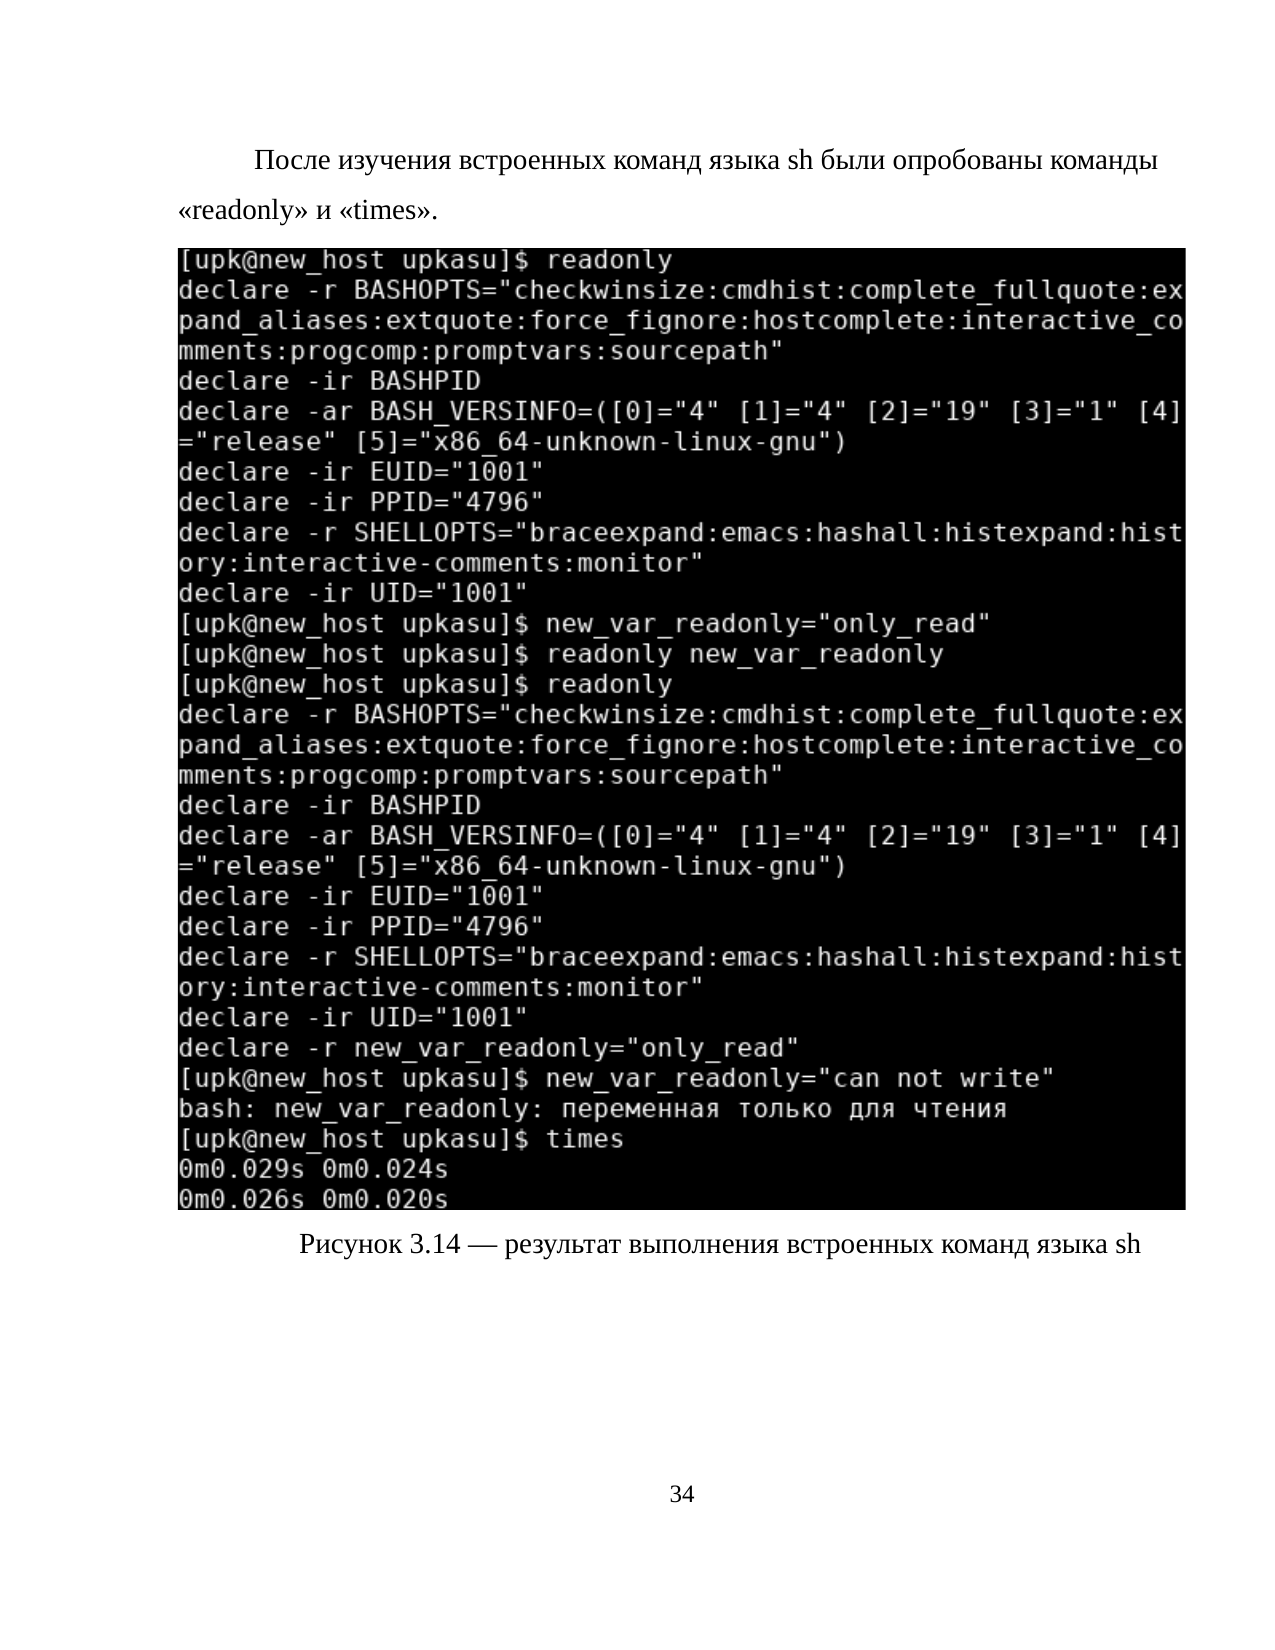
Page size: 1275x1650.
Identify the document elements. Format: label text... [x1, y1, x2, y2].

picture [177, 248, 1186, 1210]
text Рисунок 3.14 — результат выполнения встроенных команд языка sh [177, 1210, 1186, 1260]
text После изучения встроенных команд языка sh были опробованы команды «readonly» и «times». [177, 142, 1186, 226]
